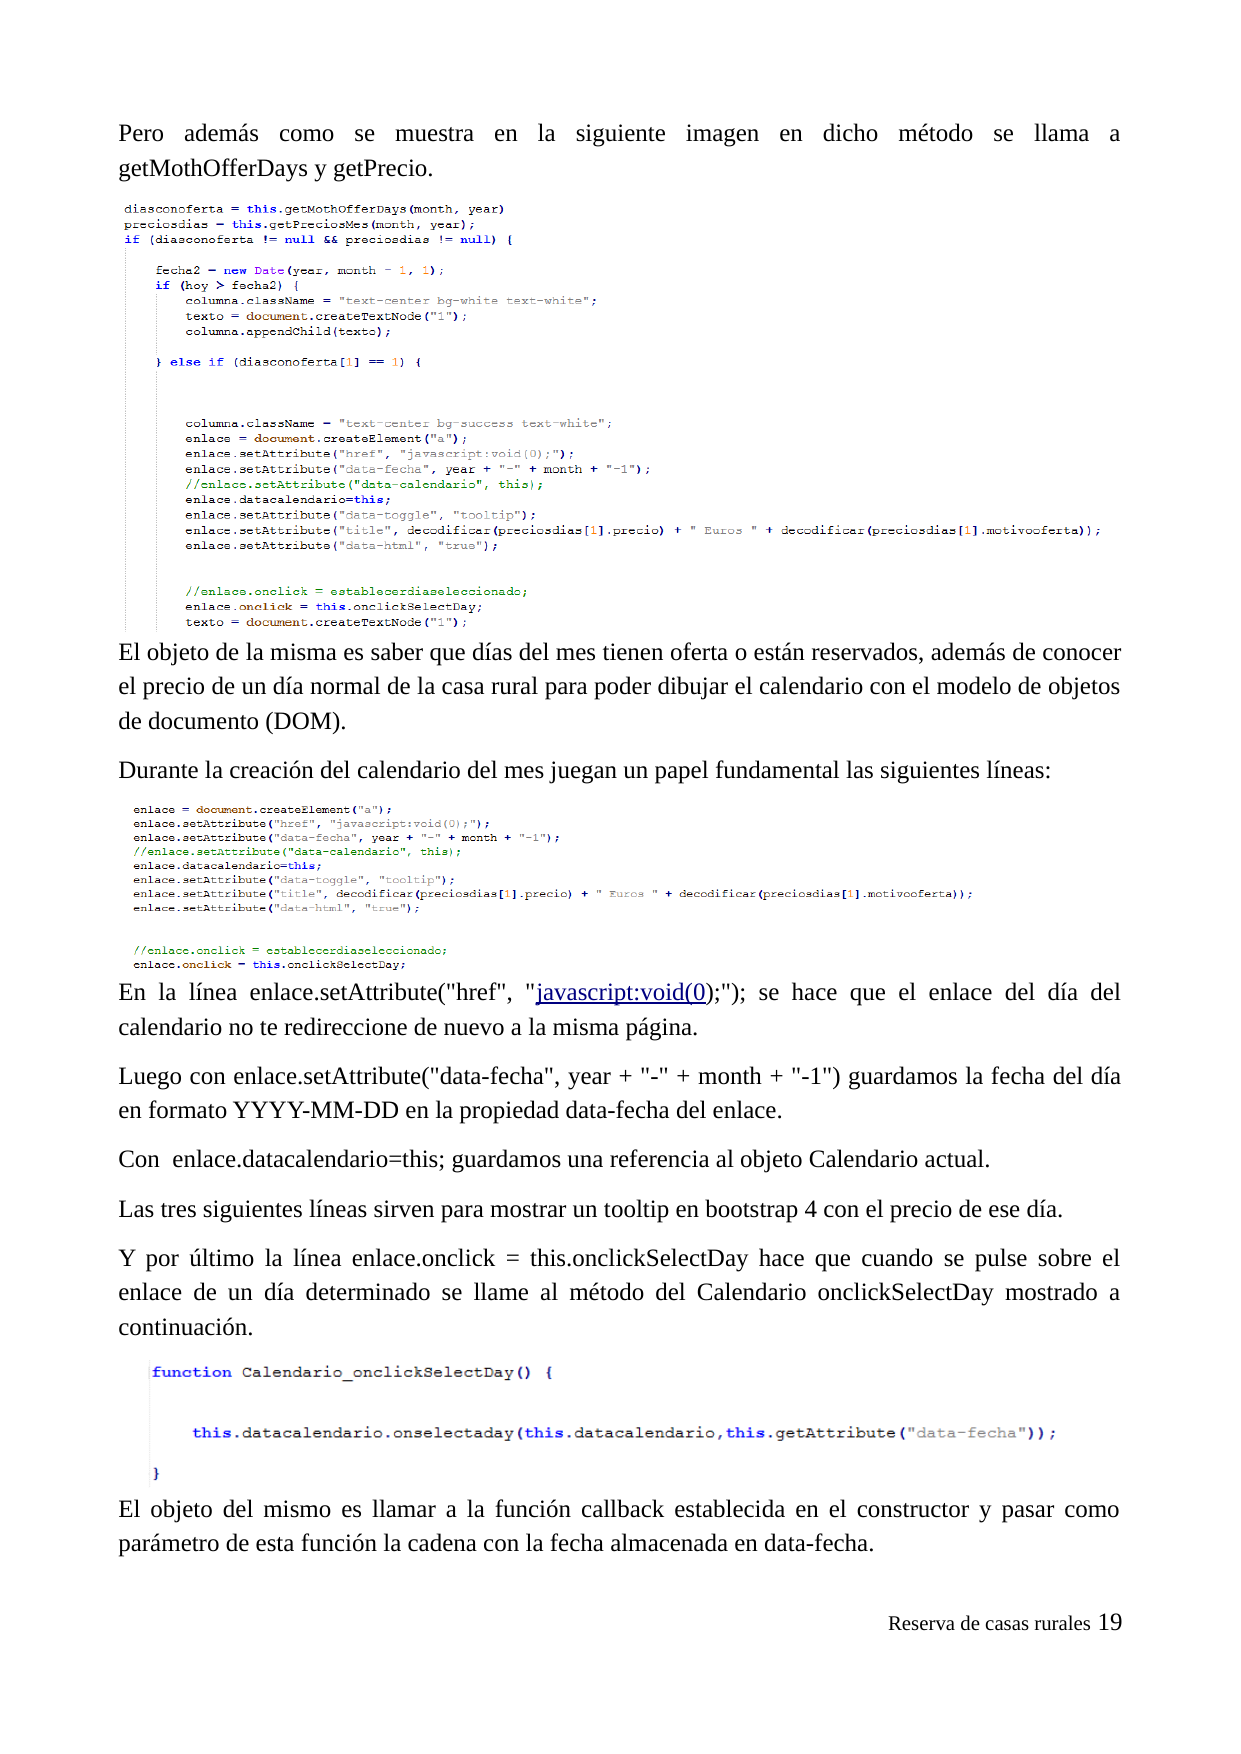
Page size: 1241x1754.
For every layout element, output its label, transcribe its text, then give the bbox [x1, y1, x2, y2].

text Durante la creación del calendario del mes juegan un papel fundamental las siguientes líneas: [118, 755, 1122, 784]
text Luego con enlace.setAttribute("data-fecha", year + "-" + month + "-1") guardamos la fecha del día en formato YYYY-MM-DD en la propiedad data-fecha del enlace. [118, 1061, 1122, 1124]
text Pero además como se muestra en la siguiente imagen en dicho método se llama a getMothOfferDays y getPrecio. [118, 118, 1122, 181]
text El objeto de la misma es saber que días del mes tienen oferta o están reservados, además de conocer el precio de un día normal de la casa rural para poder dibujar el calendario con el modelo de objetos de documento (DOM). [118, 632, 1122, 734]
text Y por último la línea enlace.onclick = this.onclickSelectDay hace que cuando se pulse sobre el enlace de un día determinado se llame al método del Calendario onclickSelectDay mostrado a continuación. [118, 1243, 1122, 1340]
picture [118, 201, 1123, 632]
picture [118, 803, 1123, 972]
text Con enlace.datacalendario=this; guardamos una referencia al objeto Calendario actual. [118, 1144, 1122, 1173]
text En la línea enlace.setAttribute("href", "javascript:void(0);"); se hace que el enlace del día del calendario no te redireccione de nuevo a la misma página. [118, 972, 1122, 1041]
picture [148, 1360, 1092, 1488]
text El objeto del mismo es llamar a la función callback establecida en el constructor y pasar como parámetro de esta función la cadena con la fecha almacenada en data-fecha. [118, 1361, 1122, 1557]
text Las tres siguientes líneas sirven para mostrar un tooltip en bootstrap 4 con el precio de ese día. [118, 1194, 1122, 1222]
